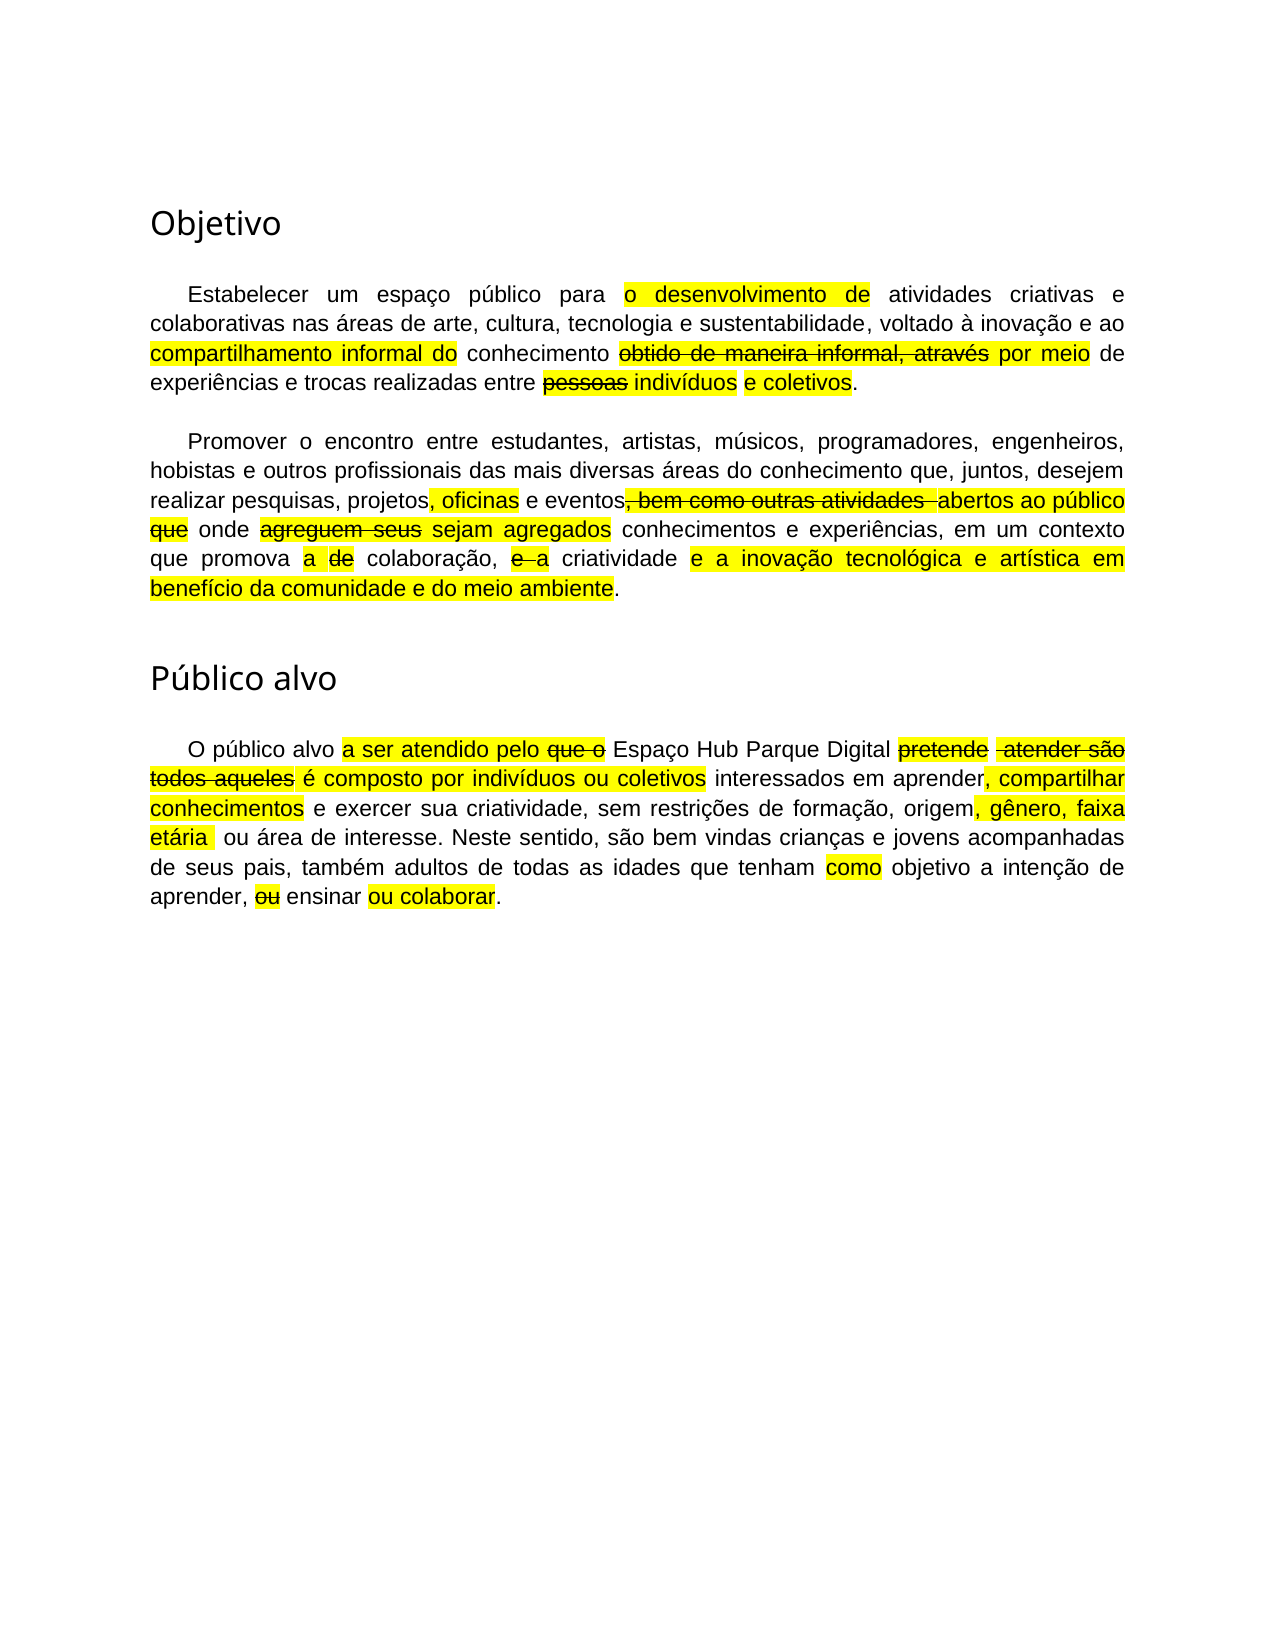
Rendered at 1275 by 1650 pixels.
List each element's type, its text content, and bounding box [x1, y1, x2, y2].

text Estabelecer um espaço público para o desenvolvimento de atividades criativas e colaborativas nas áreas de arte, cultura, tecnologia e sustentabilidade, voltado à inovação e ao compartilhamento informal do conhecimento obtido de maneira informal, através por meio de experiências e trocas realizadas entre pessoas indivíduos e coletivos. [150, 282, 1125, 396]
text O público alvo a ser atendido pelo que o Espaço Hub Parque Digital pretende atender são todos aqueles é composto por indivíduos ou coletivos interessados em aprender, compartilhar conhecimentos e exercer sua criatividade, sem restrições de formação, origem, gênero, faixa etária ou área de interesse. Neste sentido, são bem vindas crianças e jovens acompanhadas de seus pais, também adultos de todas as idades que tenham como objetivo a intenção de aprender, ou ensinar ou colaborar. [150, 737, 1125, 909]
subtitle Objetivo [150, 200, 1125, 246]
subtitle Público alvo [150, 655, 1125, 701]
text Promover o encontro entre estudantes, artistas, músicos, programadores, engenheiros, hobistas e outros profissionais das mais diversas áreas do conhecimento que, juntos, desejem realizar pesquisas, projetos, oficinas e eventos, bem como outras atividades abertos ao público que onde agreguem seus sejam agregados conhecimentos e experiências, em um contexto que promova a de colaboração, e a criatividade e a inovação tecnológica e artística em benefício da comunidade e do meio ambiente. [150, 429, 1125, 601]
